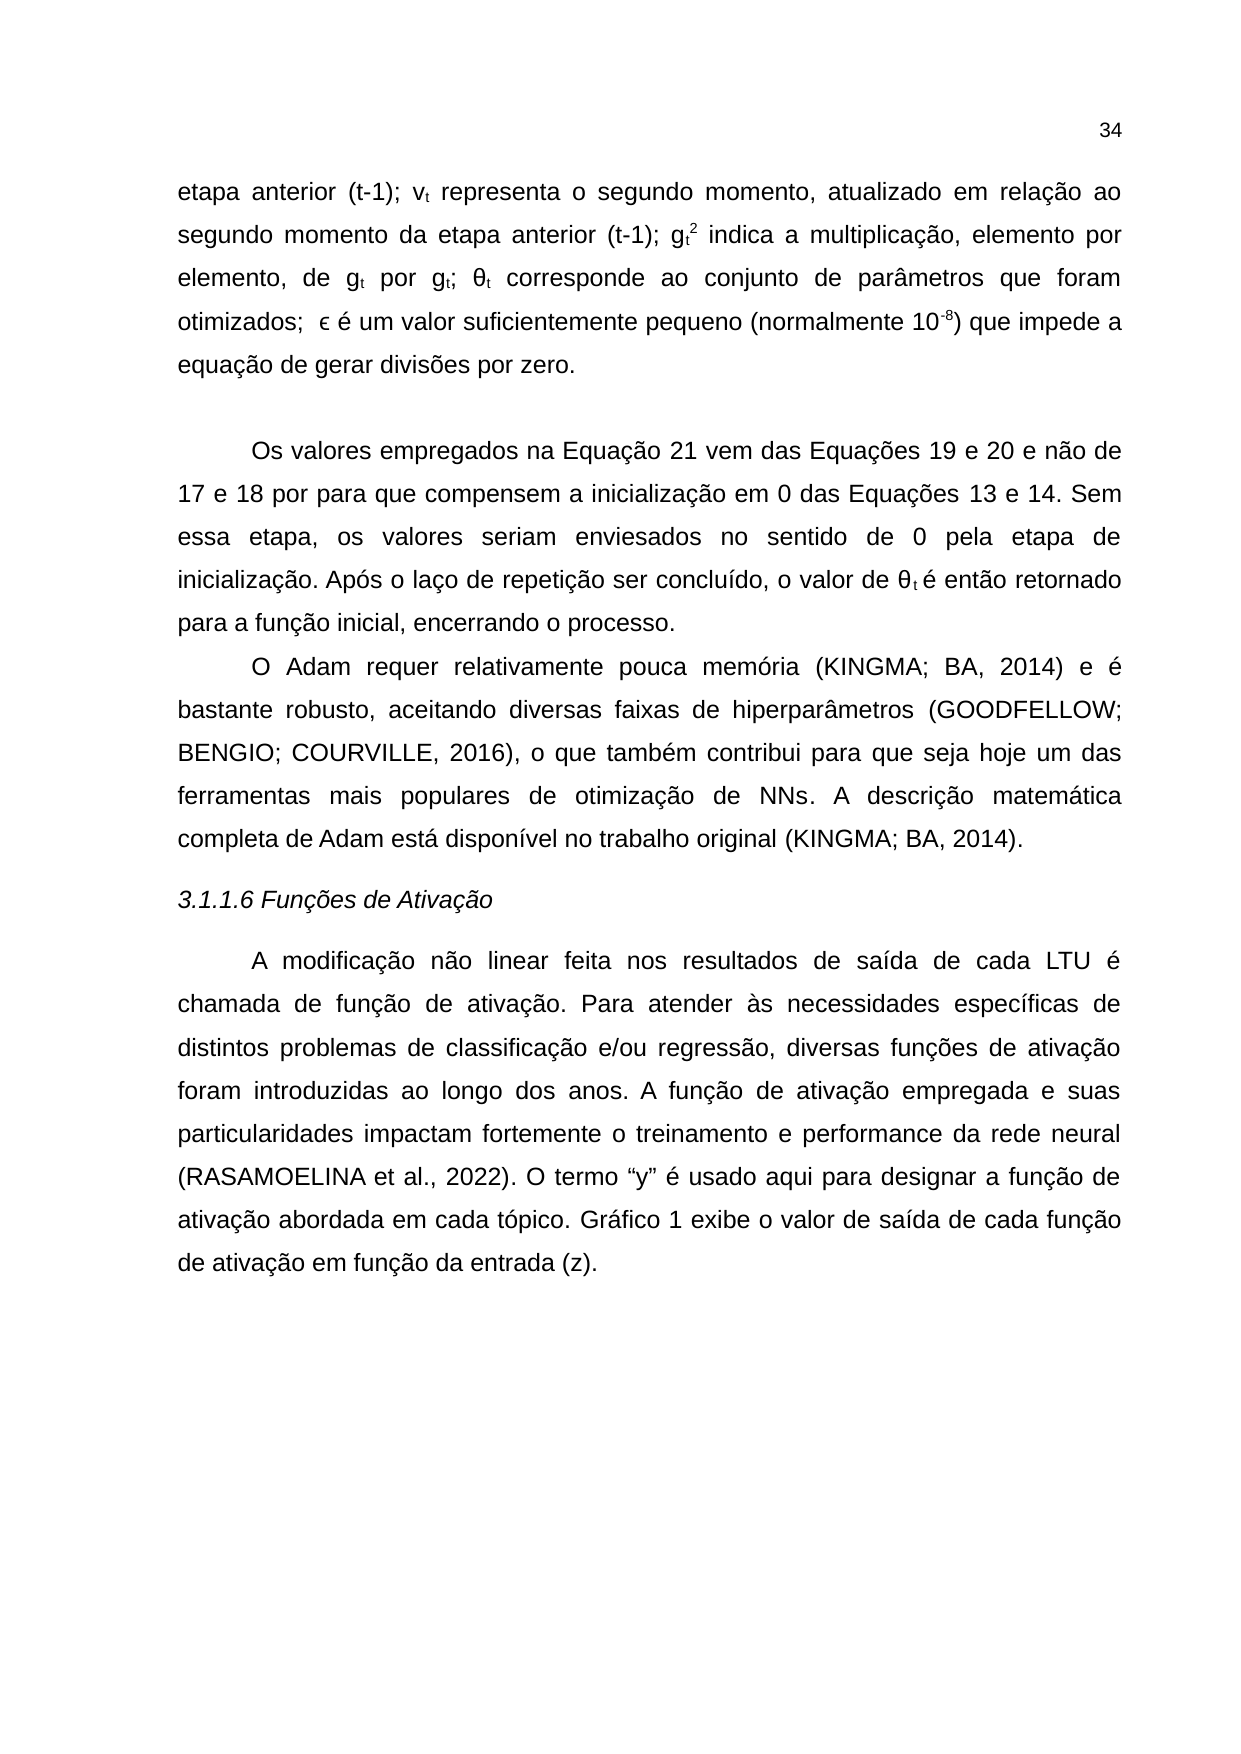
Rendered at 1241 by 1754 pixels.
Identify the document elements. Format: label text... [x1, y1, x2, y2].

text O Adam requer relativamente pouca memória (KINGMA; BA, 2014) e é bastante robusto, aceitando diversas faixas de hiperparâmetros (GOODFELLOW; BENGIO; COURVILLE, 2016), o que também contribui para que seja hoje um das ferramentas mais populares de otimização de NNs. A descrição matemática completa de Adam está disponível no trabalho original (KINGMA; BA, 2014). [177, 651, 1122, 853]
text A modificação não linear feita nos resultados de saída de cada LTU é chamada de função de ativação. Para atender às necessidades específicas de distintos problemas de classificação e/ou regressão, diversas funções de ativação foram introduzidas ao longo dos anos. A função de ativação empregada e suas particularidades impactam fortemente o treinamento e performance da rede neural (RASAMOELINA et al., 2022). O termo “y” é usado aqui para designar a função de ativação abordada em cada tópico. Gráfico 1 exibe o valor de saída de cada função de ativação em função da entrada (z). [177, 946, 1122, 1277]
text etapa anterior (t-1); vt representa o segundo momento, atualizado em relação ao segundo momento da etapa anterior (t-1); gt2 indica a multiplicação, elemento por elemento, de gt por gt; θt corresponde ao conjunto de parâmetros que foram otimizados; ϵ é um valor suficientemente pequeno (normalmente 10-8) que impede a equação de gerar divisões por zero. [177, 177, 1122, 378]
text Os valores empregados na Equação 21 vem das Equações 19 e 20 e não de 17 e 18 por para que compensem a inicialização em 0 das Equações 13 e 14. Sem essa etapa, os valores seriam enviesados no sentido de 0 pela etapa de inicialização. Após o laço de repetição ser concluído, o valor de θt é então retornado para a função inicial, encerrando o processo. [177, 436, 1122, 637]
subtitle Funções de Ativação [177, 885, 1122, 914]
